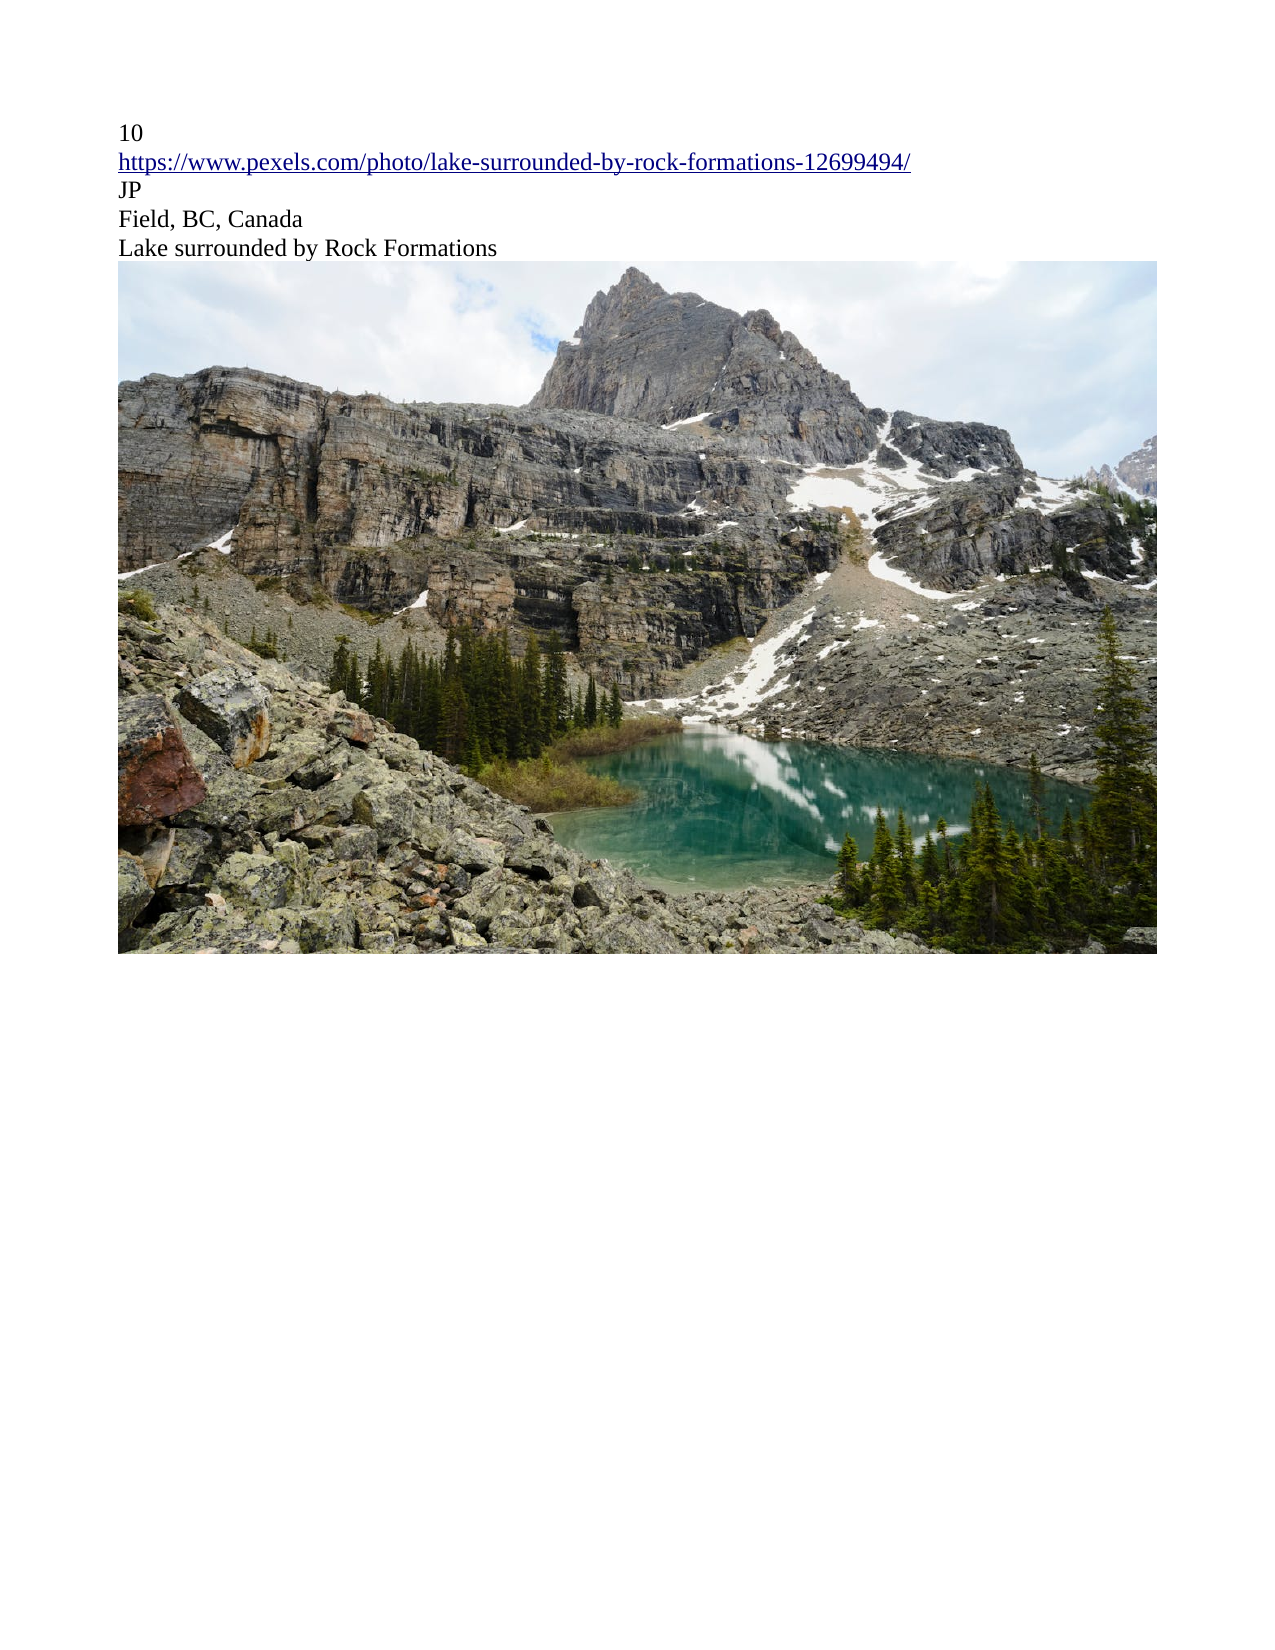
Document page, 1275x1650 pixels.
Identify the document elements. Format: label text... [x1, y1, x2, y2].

text https://www.pexels.com/photo/lake-surrounded-by-rock-formations-12699494/ [118, 147, 1157, 176]
text Field, BC, Canada [118, 204, 1157, 233]
text Lake surrounded by Rock Formations [118, 233, 1157, 261]
text JP [118, 176, 1157, 204]
text 10 [118, 118, 1157, 147]
picture [118, 261, 1157, 954]
